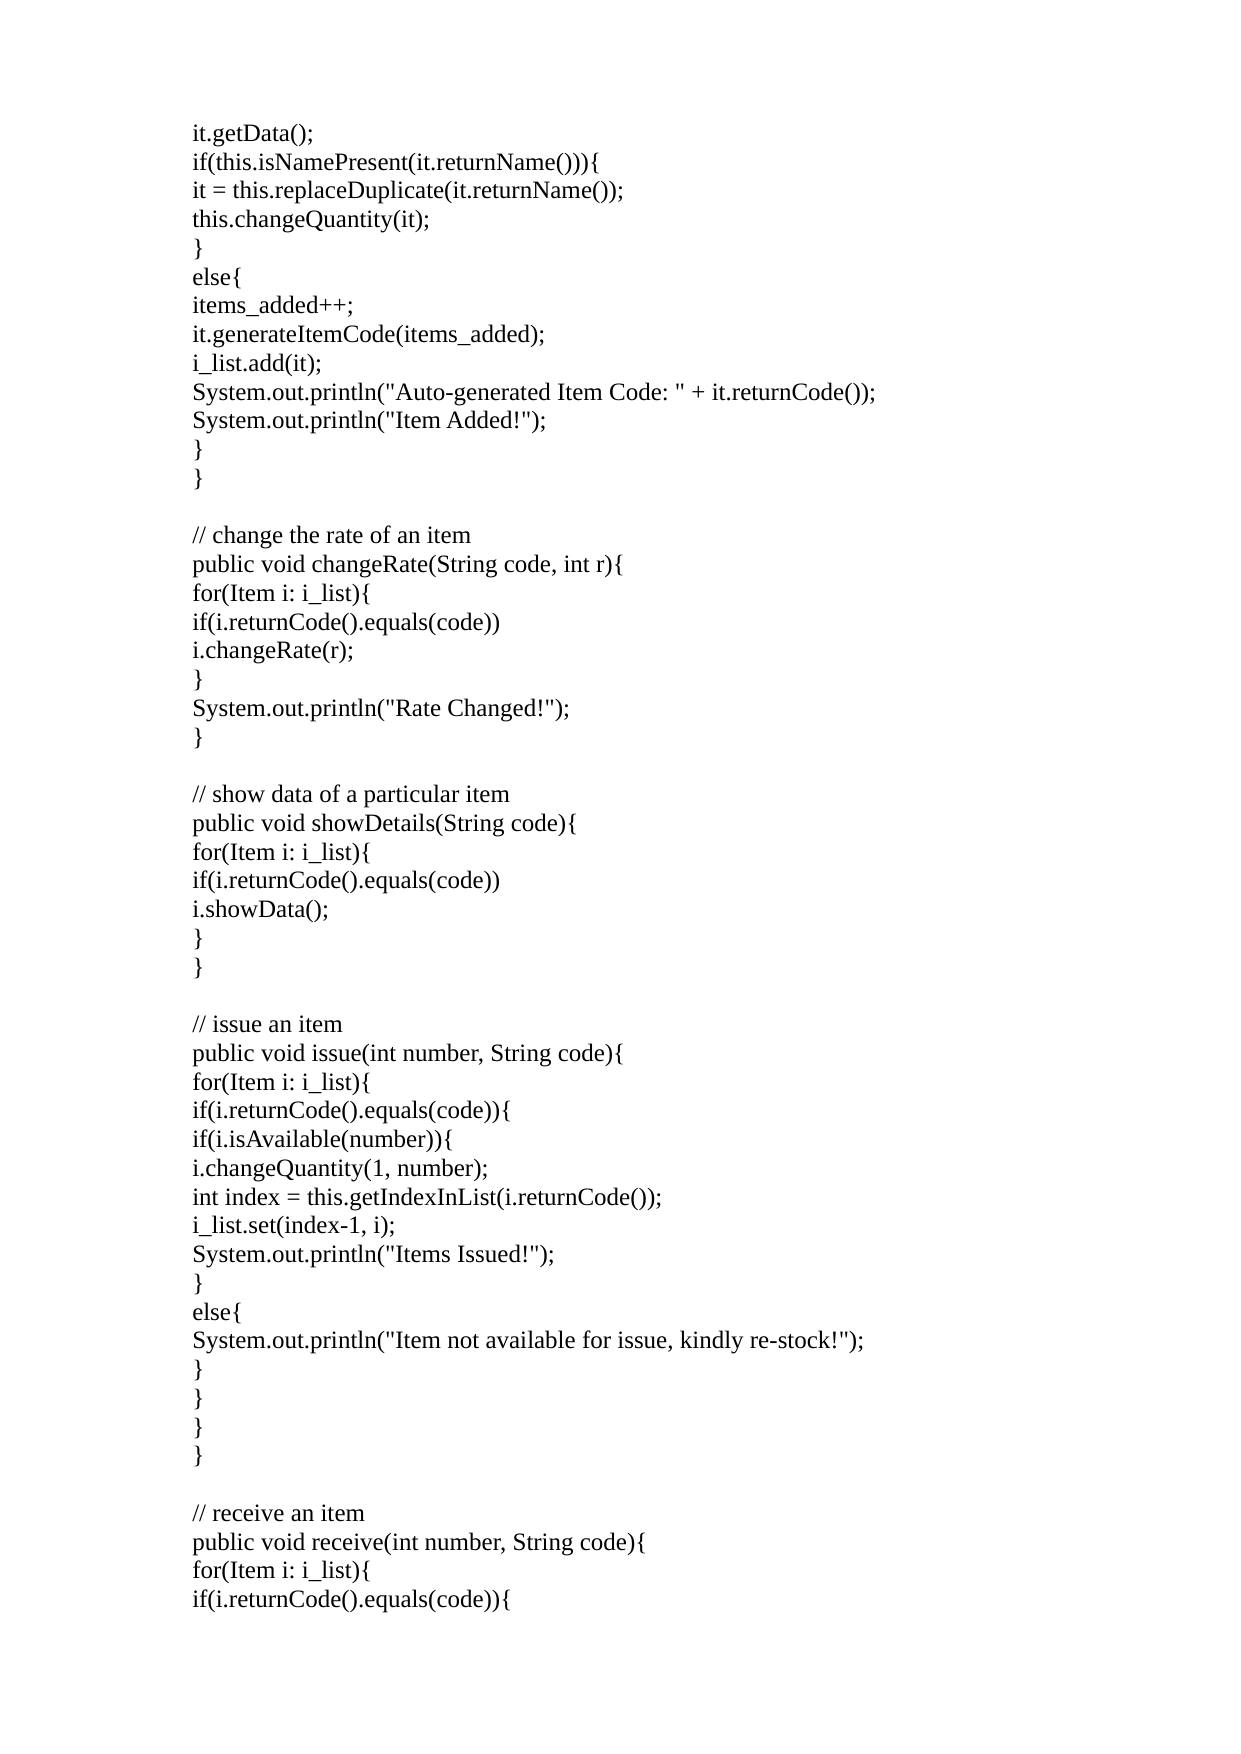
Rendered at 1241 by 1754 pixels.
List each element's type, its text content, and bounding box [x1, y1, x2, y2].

text int index = this.getIndexInList(i.returnCode()); [118, 1182, 1122, 1211]
text public void showDetails(String code){ [118, 808, 1122, 837]
text else{ [118, 1297, 1122, 1326]
text i_list.add(it); [118, 348, 1122, 377]
text public void receive(int number, String code){ [118, 1527, 1122, 1556]
text System.out.println("Item Added!"); [118, 406, 1122, 434]
text for(Item i: i_list){ [118, 578, 1122, 607]
text i.changeRate(r); [118, 636, 1122, 664]
text } [118, 923, 1122, 952]
text it.getData(); [118, 118, 1122, 147]
text it.generateItemCode(items_added); [118, 319, 1122, 348]
text System.out.println("Auto-generated Item Code: " + it.returnCode()); [118, 377, 1122, 406]
text } [118, 434, 1122, 463]
text } [118, 233, 1122, 262]
text it = this.replaceDuplicate(it.returnName()); [118, 176, 1122, 204]
text // issue an item [118, 1009, 1122, 1038]
text for(Item i: i_list){ [118, 1556, 1122, 1584]
text // show data of a particular item [118, 779, 1122, 808]
text for(Item i: i_list){ [118, 1067, 1122, 1096]
text } [118, 952, 1122, 981]
text } [118, 1383, 1122, 1412]
text items_added++; [118, 291, 1122, 319]
text System.out.println("Items Issued!"); [118, 1239, 1122, 1268]
text } [118, 1354, 1122, 1383]
text if(i.returnCode().equals(code)) [118, 866, 1122, 894]
text } [118, 463, 1122, 492]
text if(this.isNamePresent(it.returnName())){ [118, 147, 1122, 176]
text if(i.returnCode().equals(code)){ [118, 1096, 1122, 1124]
text System.out.println("Rate Changed!"); [118, 693, 1122, 722]
text } [118, 722, 1122, 751]
text } [118, 664, 1122, 693]
text if(i.returnCode().equals(code)) [118, 607, 1122, 636]
text i.showData(); [118, 894, 1122, 923]
text } [118, 1268, 1122, 1297]
text if(i.returnCode().equals(code)){ [118, 1584, 1122, 1613]
text } [118, 1412, 1122, 1441]
text this.changeQuantity(it); [118, 204, 1122, 233]
text i_list.set(index-1, i); [118, 1211, 1122, 1239]
text i.changeQuantity(1, number); [118, 1153, 1122, 1182]
text // change the rate of an item [118, 521, 1122, 549]
text } [118, 1441, 1122, 1469]
text public void changeRate(String code, int r){ [118, 549, 1122, 578]
text else{ [118, 262, 1122, 291]
text // receive an item [118, 1498, 1122, 1527]
text public void issue(int number, String code){ [118, 1038, 1122, 1067]
text System.out.println("Item not available for issue, kindly re-stock!"); [118, 1326, 1122, 1354]
text if(i.isAvailable(number)){ [118, 1124, 1122, 1153]
text for(Item i: i_list){ [118, 837, 1122, 866]
